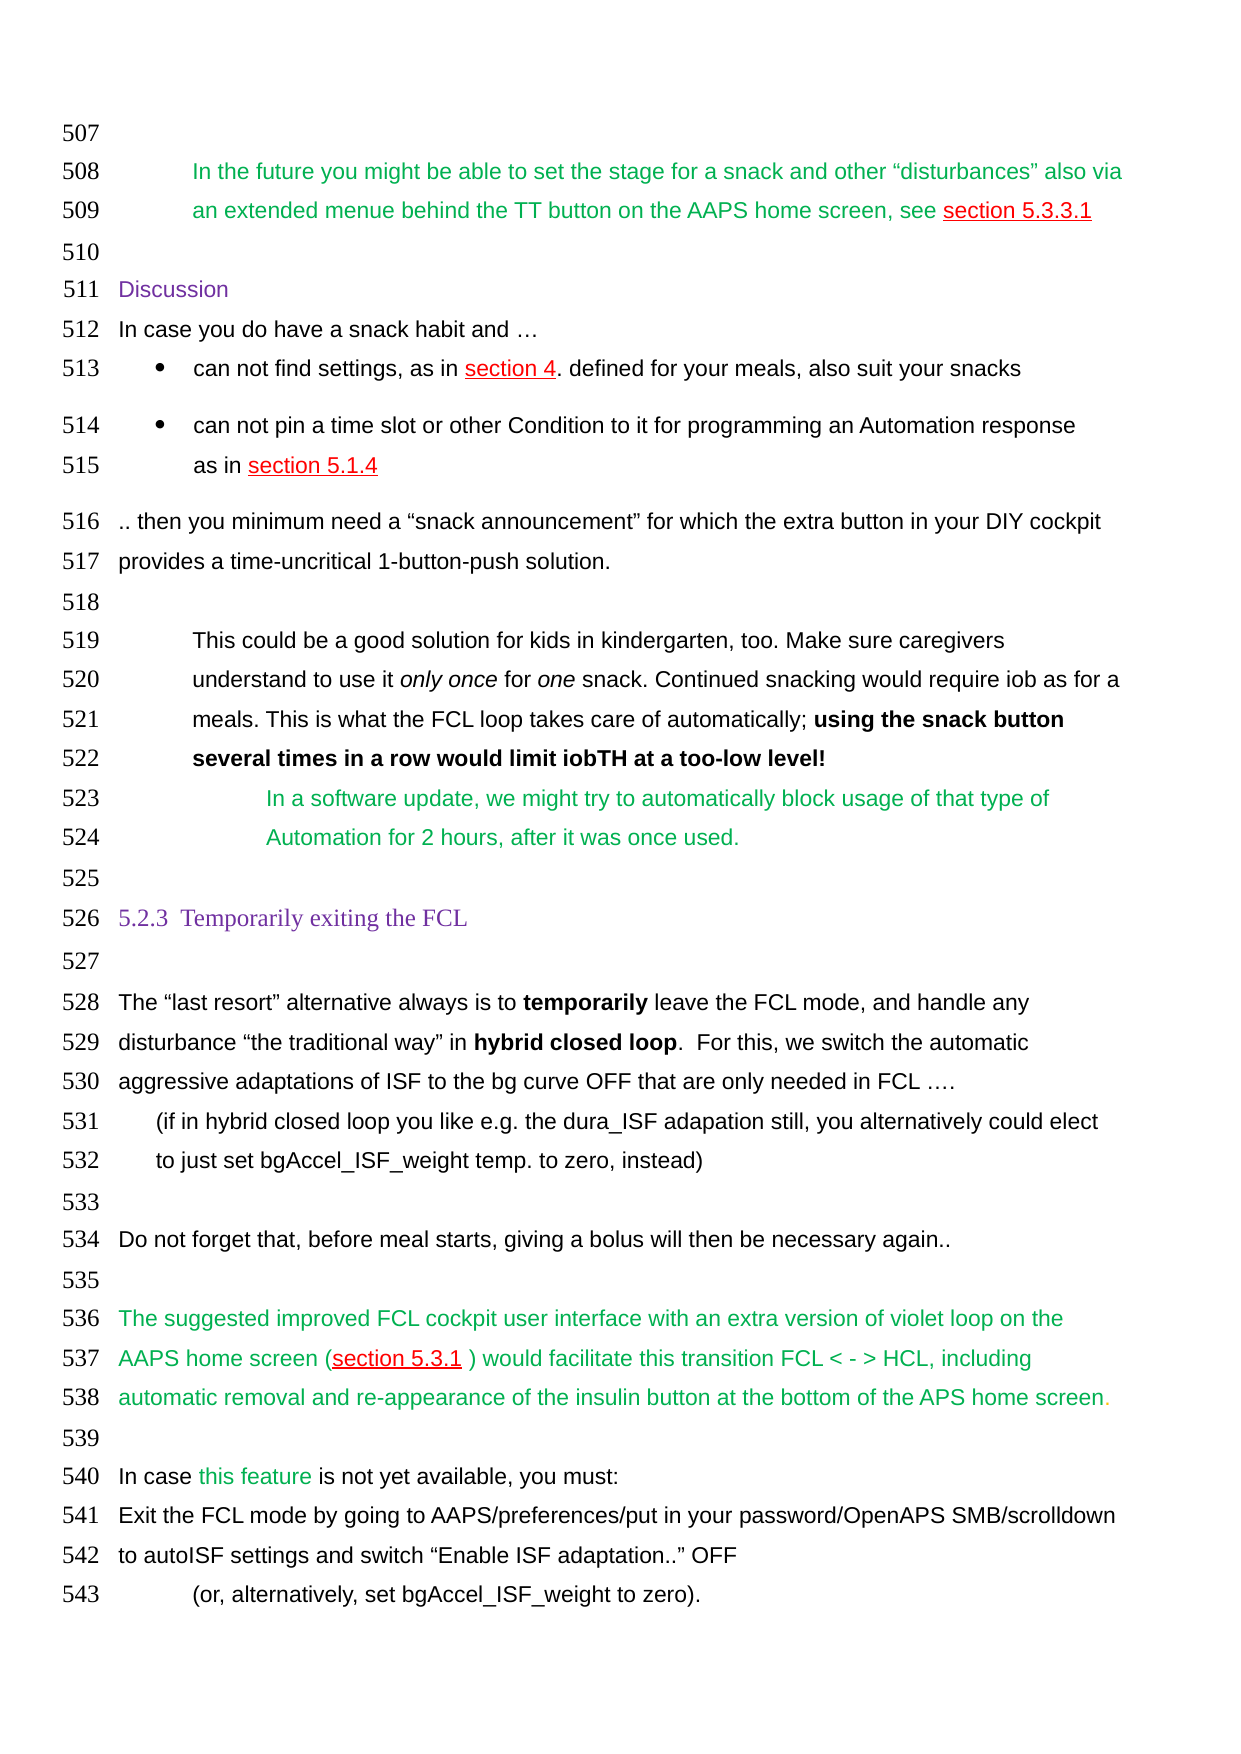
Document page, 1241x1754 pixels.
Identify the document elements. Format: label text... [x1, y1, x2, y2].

text Do not forget that, before meal starts, giving a bolus will then be necessary again.. [118, 1226, 1122, 1252]
text .. then you minimum need a “snack announcement” for which the extra button in your DIY cockpit provides a time-uncritical 1-button-push solution. [118, 508, 1122, 574]
text Exit the FCL mode by going to AAPS/preferences/put in your password/OpenAPS SMB/scrolldown to autoISF settings and switch “Enable ISF adaptation..” OFF [118, 1502, 1122, 1568]
text Discussion [118, 276, 1122, 302]
text 5.2.3 Temporarily exiting the FCL [118, 903, 1122, 932]
list can not find settings, as in section 4. defined for your meals, also suit your snacks [156, 355, 1122, 382]
text In the future you might be able to set the stage for a snack and other “disturbances” also via an extended menue behind the TT button on the AAPS home screen, see section 5.3.3.1 [192, 158, 1122, 223]
text The suggested improved FCL cockpit user interface with an extra version of violet loop on the AAPS home screen (section 5.3.1 ) would facilitate this transition FCL < - > HCL, including automatic removal and re-appearance of the insulin button at the bottom of the APS home screen. [118, 1305, 1122, 1410]
text (or, alternatively, set bgAccel_ISF_weight to zero). [192, 1581, 1122, 1608]
text In a software update, we might try to automatically block usage of that type of Automation for 2 hours, after it was once used. [266, 784, 1122, 850]
text (if in hybrid closed loop you like e.g. the dura_ISF adapation still, you alternatively could elect to just set bgAccel_ISF_weight temp. to zero, instead) [156, 1108, 1122, 1173]
list can not pin a time slot or other Condition to it for programming an Automation response as in section 5.1.4 [156, 412, 1122, 478]
text In case you do have a snack habit and … [118, 316, 1122, 342]
text The “last resort” alternative always is to temporarily leave the FCL mode, and handle any disturbance “the traditional way” in hybrid closed loop. For this, we switch the automatic aggressive adaptations of ISF to the bg curve OFF that are only needed in FCL …. [118, 989, 1122, 1094]
text In case this feature is not yet available, you must: [118, 1463, 1122, 1489]
text This could be a good solution for kids in kindergarten, too. Make sure caregivers understand to use it only once for one snack. Continued snacking would require iob as for a meals. This is what the FCL loop takes care of automatically; using the snack button several times in a row would limit iobTH at a too-low level! [192, 627, 1122, 771]
